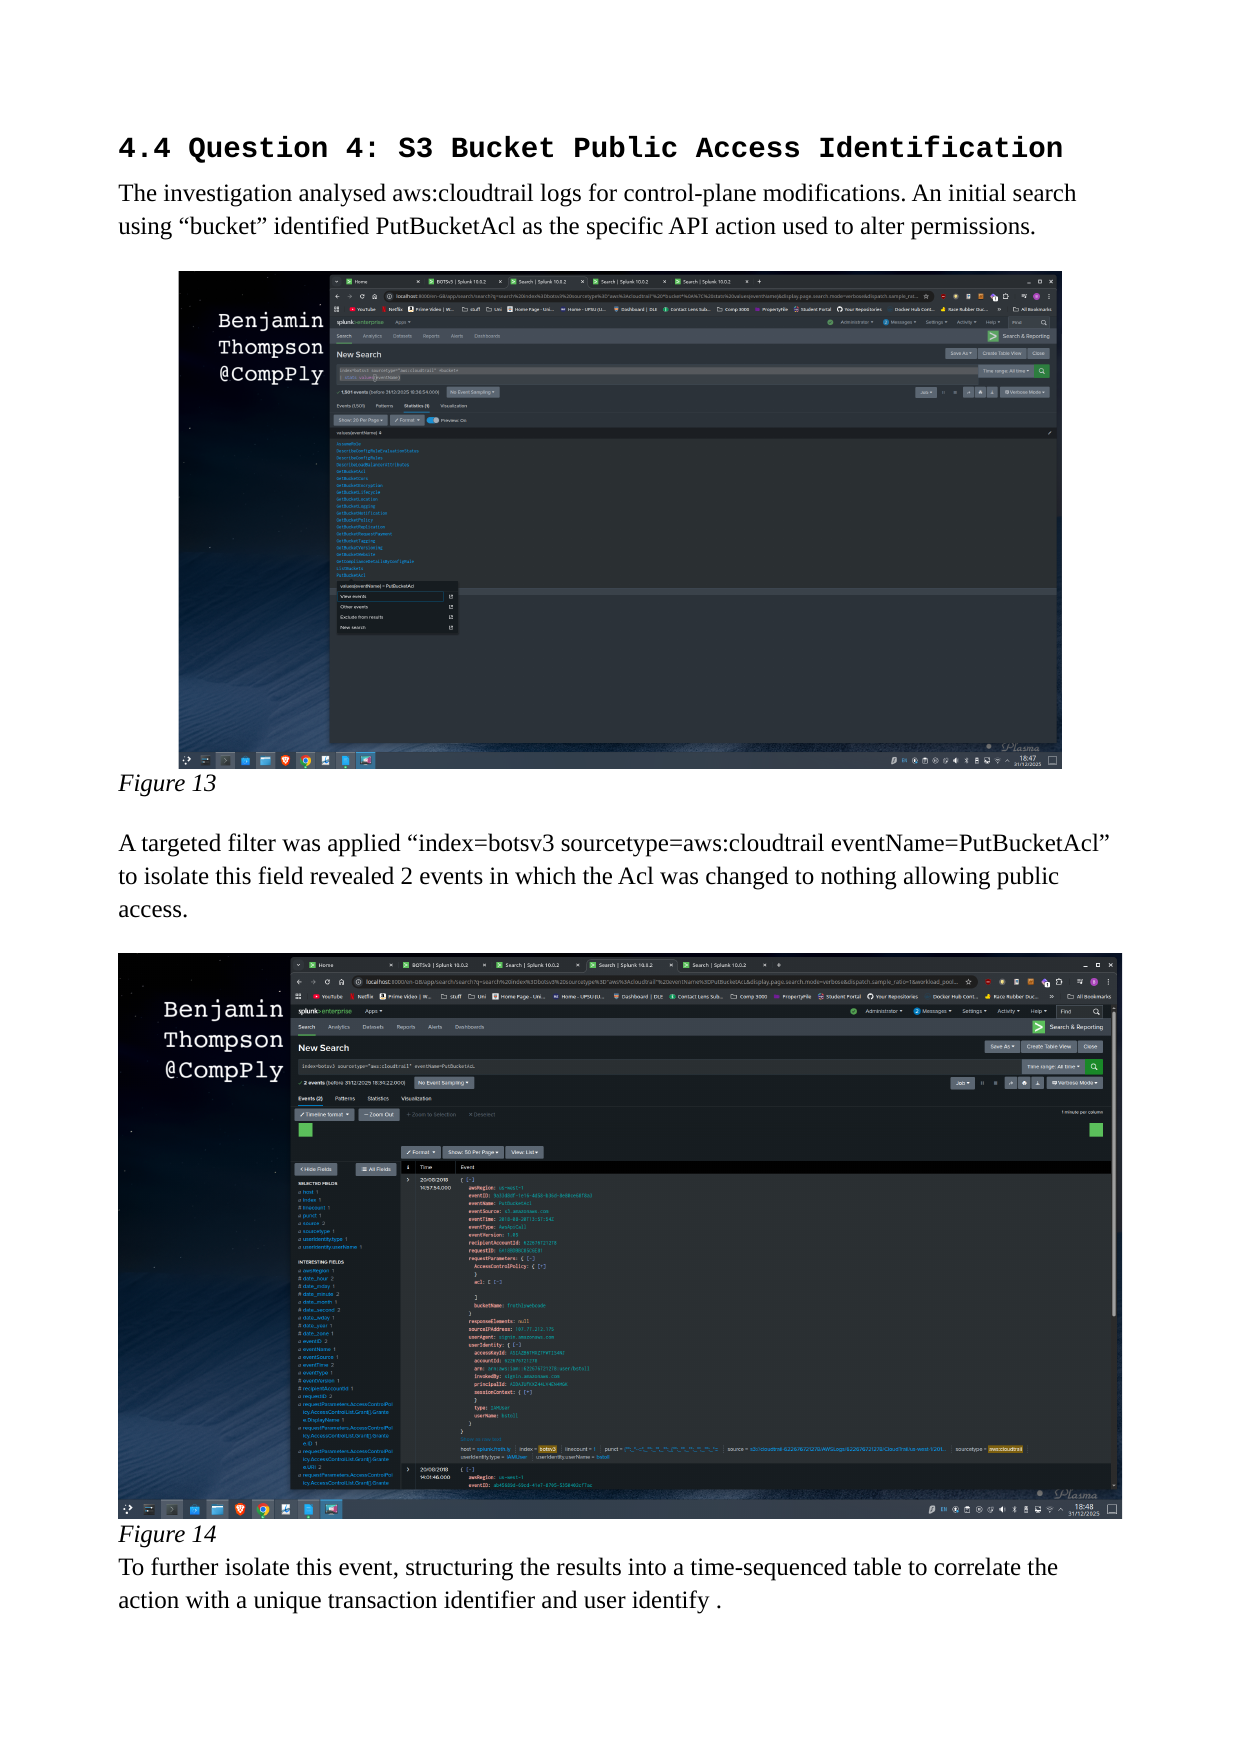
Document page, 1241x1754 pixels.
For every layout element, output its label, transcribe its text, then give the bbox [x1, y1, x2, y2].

text The investigation analysed aws:cloudtrail logs for control-plane modifications. An initial search using “bucket” identified PutBucketAcl as the specific API action used to alter permissions. [118, 178, 1122, 240]
text [118, 941, 1122, 953]
text A targeted filter was applied “index=botsv3 sourcetype=aws:cloudtrail eventName=PutBucketAcl” to isolate this field revealed 2 events in which the Acl was changed to nothing allowing public access. [118, 797, 1122, 923]
text To further isolate this event, structuring the results into a time-sequenced table to correlate the action with a unique transaction identifier and user identify . [118, 1547, 1122, 1613]
text [118, 259, 1122, 271]
text Figure 13 [118, 271, 1122, 797]
picture [118, 953, 1123, 1519]
text Figure 14 [118, 1519, 1122, 1547]
picture [178, 271, 1062, 769]
subtitle 4.4 Question 4: S3 Bucket Public Access Identification [118, 133, 1122, 166]
